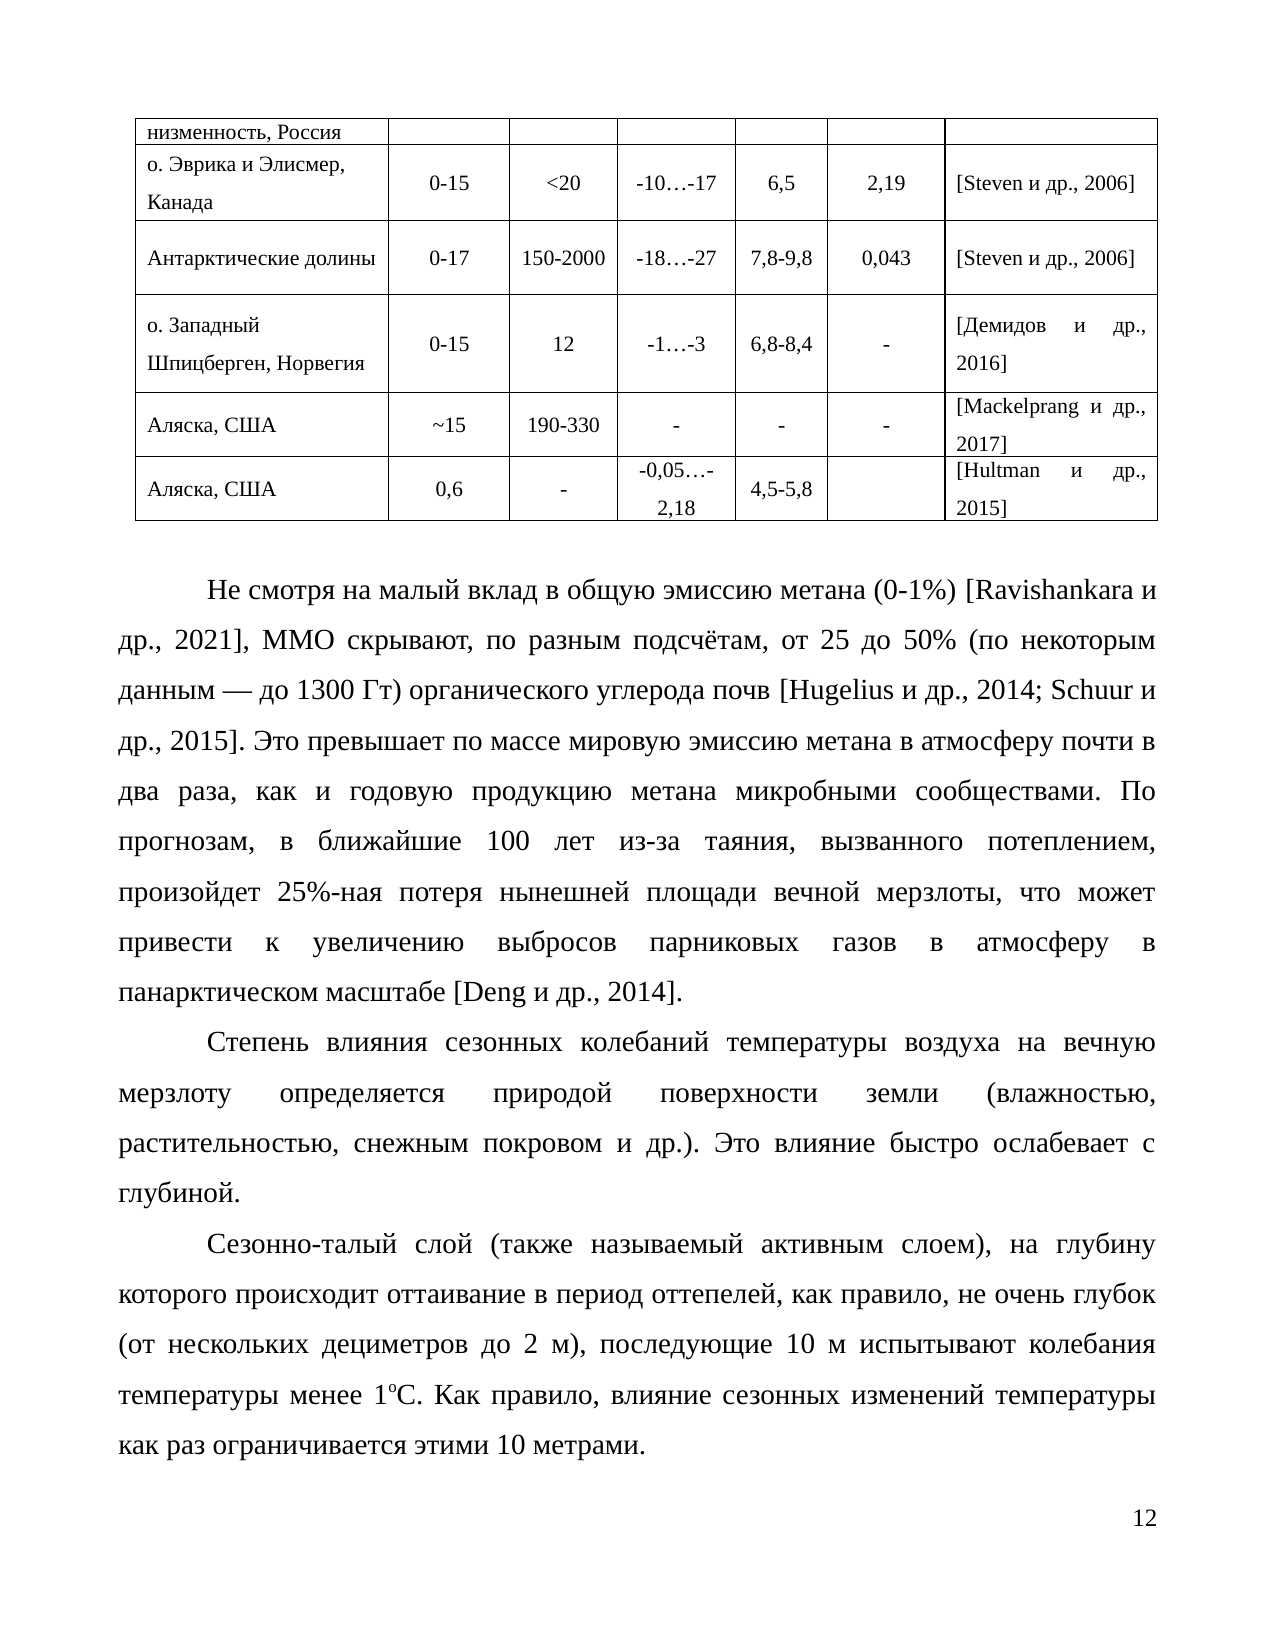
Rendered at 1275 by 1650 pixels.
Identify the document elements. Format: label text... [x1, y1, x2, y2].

table_cell -1…-3 [618, 295, 735, 392]
table_cell [Демидов и др., 2016]⁠⁠ [946, 295, 1157, 392]
table_cell - [828, 295, 944, 392]
table_cell 0-15 [389, 295, 509, 392]
table_cell [Hultman и др., 2015]⁠⁠ [946, 457, 1157, 520]
table_cell 0-17 [389, 221, 509, 293]
table_cell ⁠[Steven и др., 2006]⁠ [946, 221, 1157, 293]
table_cell о. Западный Шпицберген, Норвегия [136, 295, 388, 392]
table_cell [736, 119, 827, 144]
table_cell 12 [510, 295, 617, 392]
table_cell 6,8-8,4 [736, 295, 827, 392]
table_cell [828, 119, 944, 144]
table_cell 2,19 [828, 145, 944, 220]
table_cell Аляска, США [136, 457, 388, 520]
table_cell -18…-27 [618, 221, 735, 293]
table_cell 0-15 [389, 145, 509, 220]
table_cell Антарктические долины [136, 221, 388, 293]
table_cell - [828, 393, 944, 456]
table_cell 0,6 [389, 457, 509, 520]
table_cell низменность, Россия [136, 119, 388, 144]
table_cell - [618, 393, 735, 456]
table_cell Аляска, США [136, 393, 388, 456]
table_cell [828, 457, 944, 520]
table_cell [946, 119, 1157, 144]
table_cell 7,8-9,8 [736, 221, 827, 293]
table_cell 4,5-5,8 [736, 457, 827, 520]
text Не смотря на малый вклад в общую эмиссию метана (0-1%) [Ravishankara и др., 2021]⁠, ММО скрывают, по разным подсчётам, от 25 до 50% (по некоторым данным — до 1300 Гт) органического углерода почв [Hugelius и др., 2014; Schuur и др., 2015]⁠. Это превышает по массе мировую эмиссию метана в атмосферу почти в два раза, как и годовую продукцию метана микробными сообществами. По прогнозам, в ближайшие 100 лет из-за таяния, вызванного потеплением, произойдет 25%-ная потеря нынешней площади вечной мерзлоты, что может привести к увеличению выбросов парниковых газов в атмосферу в панарктическом масштабе [Deng и др., 2014]⁠. [118, 572, 1157, 1008]
table_cell 0,043 [828, 221, 944, 293]
table_cell ~15 [389, 393, 509, 456]
text Сезонно-талый слой (также называемый активным слоем), на глубину которого происходит оттаивание в период оттепелей, как правило, не очень глубок (от нескольких дециметров до 2 м), последующие 10 м испытывают колебания температуры менее 1oC. Как правило, влияние сезонных изменений температуры как раз ограничивается этими 10 метрами. [118, 1226, 1157, 1461]
table_cell <20 [510, 145, 617, 220]
table_cell - [736, 393, 827, 456]
table_cell [Mackelprang и др., 2017]⁠⁠ [946, 393, 1157, 456]
table_cell [389, 119, 509, 144]
table_cell ⁠[Steven и др., 2006]⁠ [946, 145, 1157, 220]
table_cell 150-2000 [510, 221, 617, 293]
table_cell -10…-17 [618, 145, 735, 220]
table_cell 190-330 [510, 393, 617, 456]
table_cell [618, 119, 735, 144]
text Степень влияния сезонных колебаний температуры воздуха на вечную мерзлоту определяется природой поверхности земли (влажностью, растительностью, снежным покровом и др.). Это влияние быстро ослабевает с глубиной. [118, 1024, 1157, 1209]
table_cell - [510, 457, 617, 520]
table_cell о. Эврика и Элисмер, Канада [136, 145, 388, 220]
table_cell [510, 119, 617, 144]
table_cell -0,05…-2,18 [618, 457, 735, 520]
table_cell 6,5 [736, 145, 827, 220]
